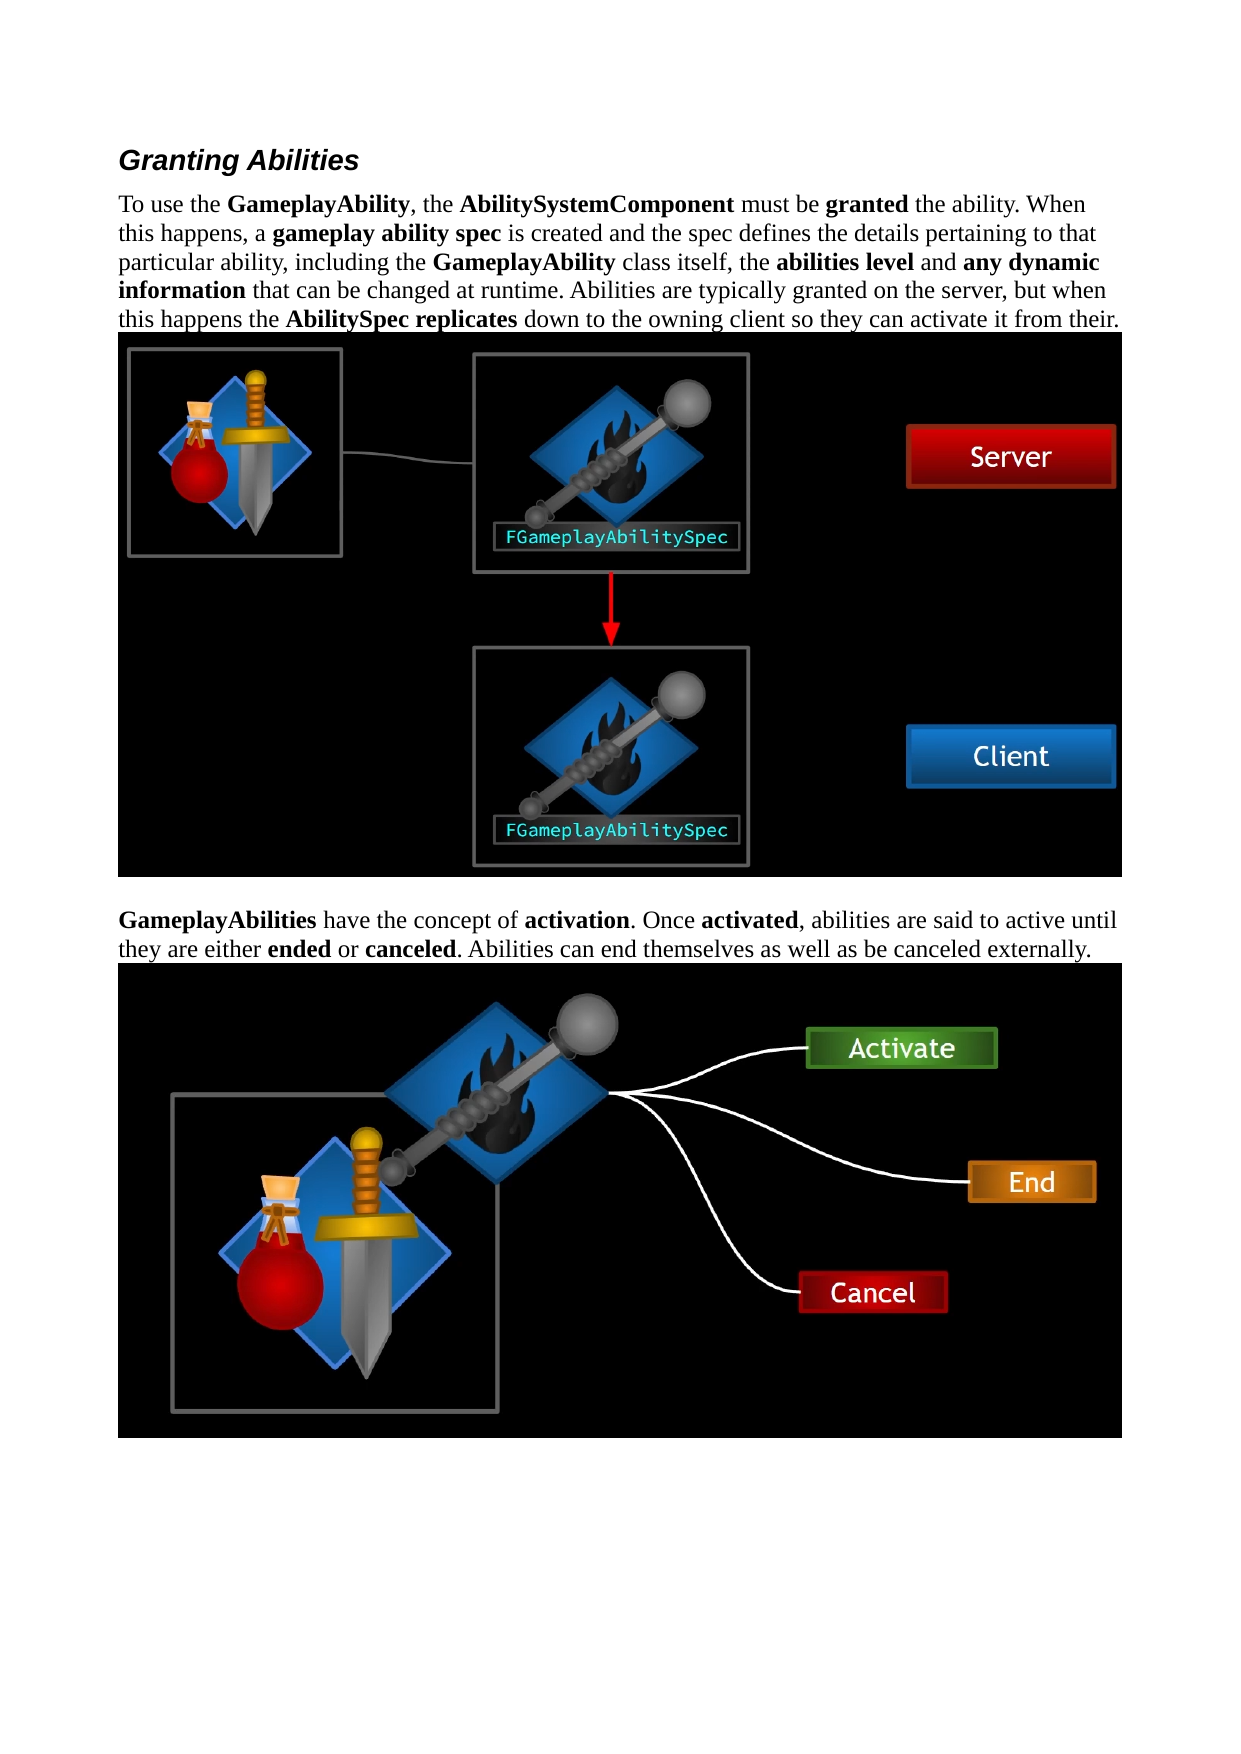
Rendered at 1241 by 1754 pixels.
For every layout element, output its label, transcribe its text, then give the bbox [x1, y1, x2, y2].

picture [118, 963, 1122, 1438]
text To use the GameplayAbility, the AbilitySystemComponent must be granted the ability. When this happens, a gameplay ability spec is created and the spec defines the details pertaining to that particular ability, including the GameplayAbility class itself, the abilities level and any dynamic information that can be changed at runtime. Abilities are typically granted on the server, but when this happens the AbilitySpec replicates down to the owning client so they can activate it from their. [118, 189, 1122, 332]
picture [118, 332, 1122, 877]
subtitle Granting Abilities [118, 143, 1122, 177]
text GameplayAbilities have the concept of activation. Once activated, abilities are said to active until they are either ended or canceled. Abilities can end themselves as well as be canceled externally. [118, 906, 1122, 963]
